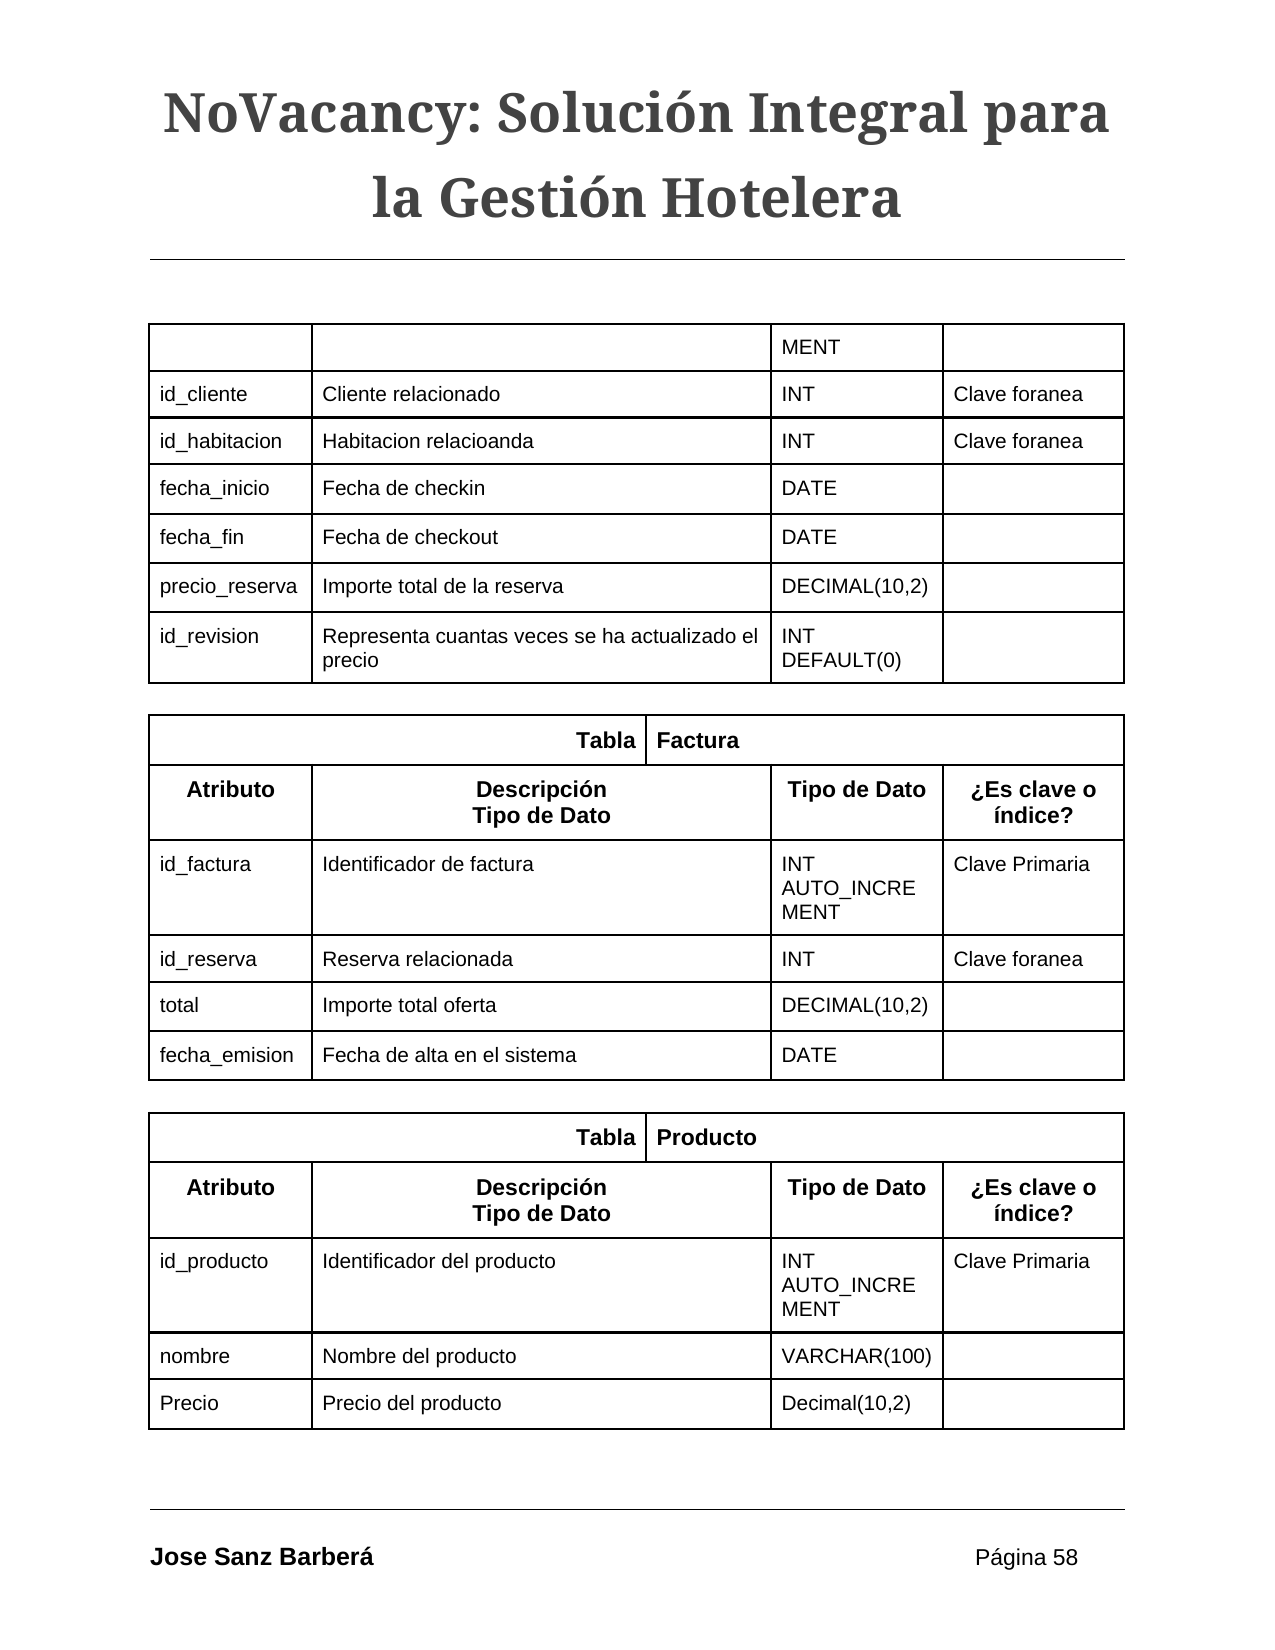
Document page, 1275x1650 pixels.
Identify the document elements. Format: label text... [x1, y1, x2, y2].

table_cell Importe total oferta [313, 983, 770, 1030]
table_cell INT AUTO_INCREMENT [772, 841, 942, 934]
table_cell [150, 325, 311, 369]
table_header Producto [647, 1114, 1123, 1161]
table_header Tabla [150, 716, 645, 763]
table_cell [944, 613, 1123, 682]
table_cell Fecha de checkout [313, 515, 770, 562]
table_header Factura [647, 716, 1123, 763]
table_cell Precio [150, 1380, 311, 1427]
table_cell Cliente relacionado [313, 372, 770, 416]
table_cell Tipo de Dato [772, 1163, 942, 1237]
table_cell ¿Es clave o índice? [944, 1163, 1123, 1237]
table_cell Nombre del producto [313, 1334, 770, 1378]
table_cell DECIMAL(10,2) [772, 564, 942, 611]
table_header Tabla [150, 1114, 645, 1161]
table_cell Precio del producto [313, 1380, 770, 1427]
table_cell Descripción Tipo de Dato [313, 766, 770, 839]
table_cell INT AUTO_INCREMENT [772, 1239, 942, 1331]
table_cell fecha_emision [150, 1032, 311, 1079]
table_cell total [150, 983, 311, 1030]
table_cell Fecha de alta en el sistema [313, 1032, 770, 1079]
table_cell Clave foranea [944, 372, 1123, 416]
table_cell Atributo [150, 766, 311, 839]
table_cell Identificador del producto [313, 1239, 770, 1331]
table_cell Identificador de factura [313, 841, 770, 934]
table_cell fecha_fin [150, 515, 311, 562]
table_cell Clave foranea [944, 936, 1123, 981]
table_cell Clave foranea [944, 419, 1123, 463]
table_cell Habitacion relacioanda [313, 419, 770, 463]
table_cell id_revision [150, 613, 311, 682]
table_cell id_reserva [150, 936, 311, 981]
table_cell Decimal(10,2) [772, 1380, 942, 1427]
table_cell Descripción Tipo de Dato [313, 1163, 770, 1237]
table_cell id_factura [150, 841, 311, 934]
table_cell Reserva relacionada [313, 936, 770, 981]
table_cell INT [772, 419, 942, 463]
table_cell Fecha de checkin [313, 465, 770, 513]
table_cell MENT [772, 325, 942, 369]
table_cell [944, 465, 1123, 513]
table_cell Representa cuantas veces se ha actualizado el precio [313, 613, 770, 682]
table_cell DATE [772, 515, 942, 562]
table_cell Tipo de Dato [772, 766, 942, 839]
table_cell id_habitacion [150, 419, 311, 463]
table_cell INT DEFAULT(0) [772, 613, 942, 682]
table_cell Clave Primaria [944, 1239, 1123, 1331]
table_cell ¿Es clave o índice? [944, 766, 1123, 839]
table_cell DATE [772, 1032, 942, 1079]
table_cell [944, 564, 1123, 611]
table_cell id_cliente [150, 372, 311, 416]
table_cell [944, 1334, 1123, 1378]
table_cell [944, 1380, 1123, 1427]
table_cell DATE [772, 465, 942, 513]
table_cell [313, 325, 770, 369]
table_cell fecha_inicio [150, 465, 311, 513]
table_cell Atributo [150, 1163, 311, 1237]
table_cell precio_reserva [150, 564, 311, 611]
table_cell nombre [150, 1334, 311, 1378]
table_cell Importe total de la reserva [313, 564, 770, 611]
table_cell INT [772, 936, 942, 981]
table_cell DECIMAL(10,2) [772, 983, 942, 1030]
table_cell [944, 515, 1123, 562]
table_cell [944, 1032, 1123, 1079]
table_cell [944, 983, 1123, 1030]
table_cell INT [772, 372, 942, 416]
table_cell VARCHAR(100) [772, 1334, 942, 1378]
table_cell Clave Primaria [944, 841, 1123, 934]
table_cell id_producto [150, 1239, 311, 1331]
table_cell [944, 325, 1123, 369]
